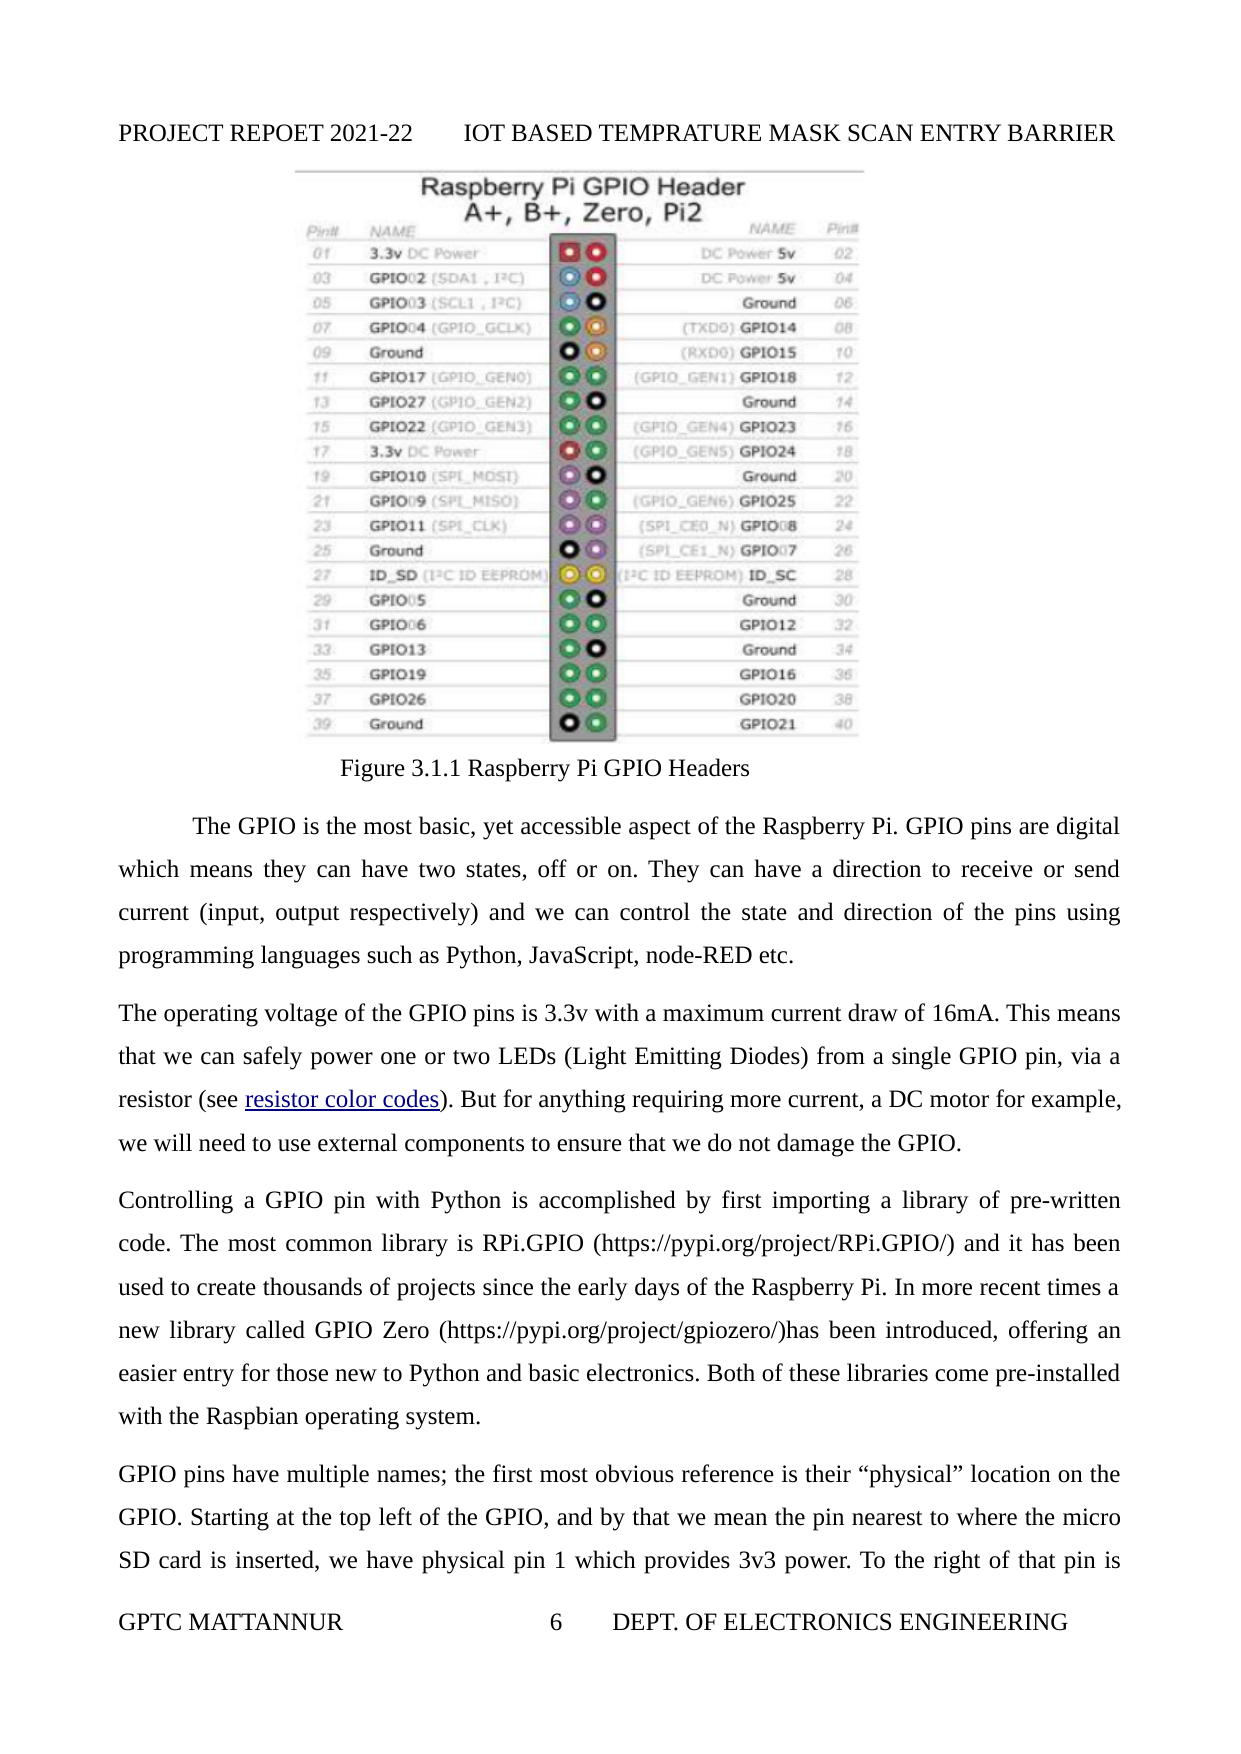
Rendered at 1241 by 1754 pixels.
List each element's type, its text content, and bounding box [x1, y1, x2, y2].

text Figure 3.1.1 Raspberry Pi GPIO Headers [118, 753, 1122, 782]
picture [275, 161, 871, 744]
text GPIO pins have multiple names; the first most obvious reference is their “physical” location on the GPIO. Starting at the top left of the GPIO, and by that we mean the pin nearest to where the micro SD card is inserted, we have physical pin 1 which provides 3v3 power. To the right of that pin is [118, 1459, 1122, 1574]
text The operating voltage of the GPIO pins is 3.3v with a maximum current draw of 16mA. This means that we can safely power one or two LEDs (Light Emitting Diodes) from a single GPIO pin, via a resistor (see resistor color codes). But for anything requiring more current, a DC motor for example, we will need to use external components to ensure that we do not damage the GPIO. [118, 998, 1122, 1156]
text Controlling a GPIO pin with Python is accomplished by first importing a library of pre-written code. The most common library is RPi.GPIO (https://pypi.org/project/RPi.GPIO/) and it has been used to create thousands of projects since the early days of the Raspberry Pi. In more recent times a new library called GPIO Zero (https://pypi.org/project/gpiozero/)has been introduced, offering an easier entry for those new to Python and basic electronics. Both of these libraries come pre-installed with the Raspbian operating system. [118, 1185, 1122, 1430]
text The GPIO is the most basic, yet accessible aspect of the Raspberry Pi. GPIO pins are digital which means they can have two states, off or on. They can have a direction to receive or send current (input, output respectively) and we can control the state and direction of the pins using programming languages such as Python, JavaScript, node-RED etc. [118, 811, 1122, 969]
